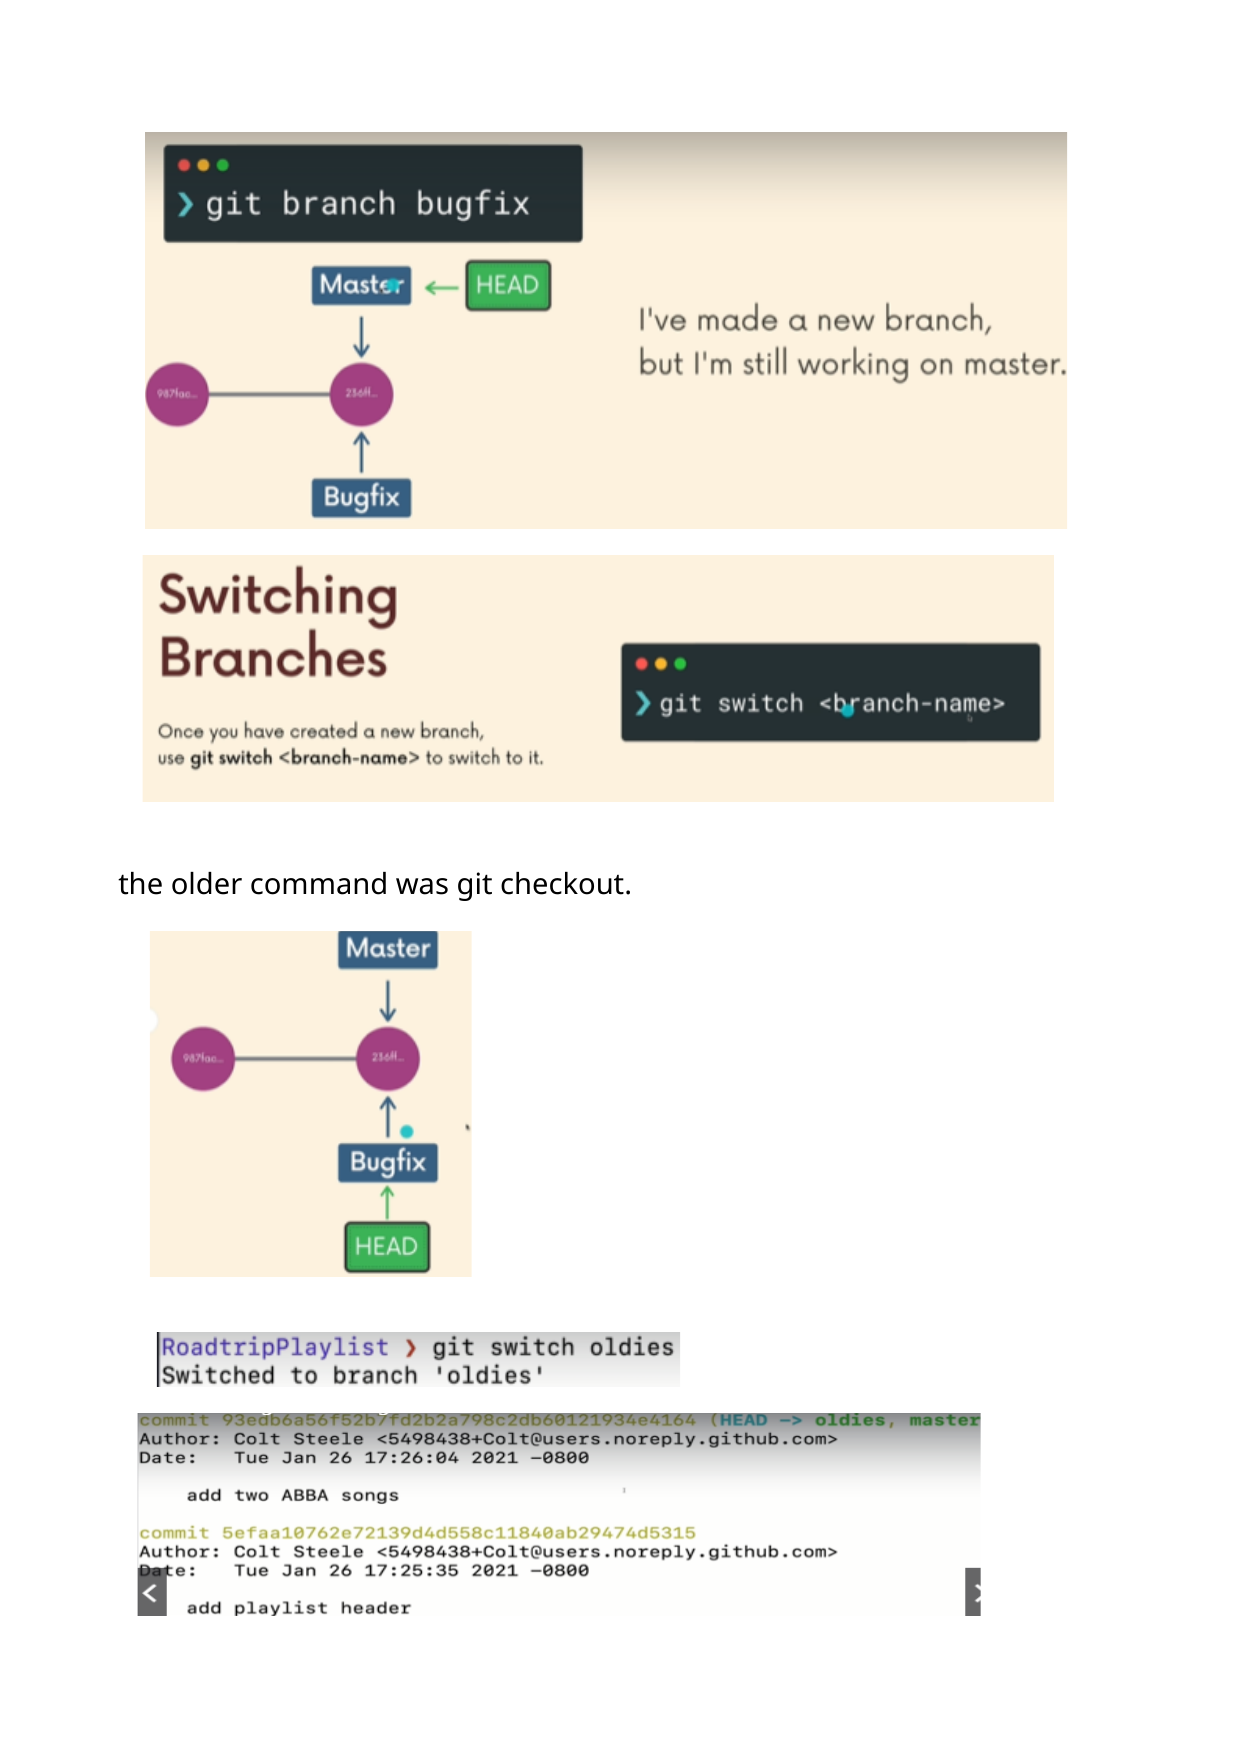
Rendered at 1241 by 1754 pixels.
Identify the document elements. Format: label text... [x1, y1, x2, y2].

text the older command was git checkout. [118, 863, 1122, 903]
picture [149, 931, 472, 1277]
picture [145, 132, 1068, 529]
picture [142, 555, 1054, 802]
picture [137, 1413, 981, 1616]
picture [156, 1332, 681, 1387]
